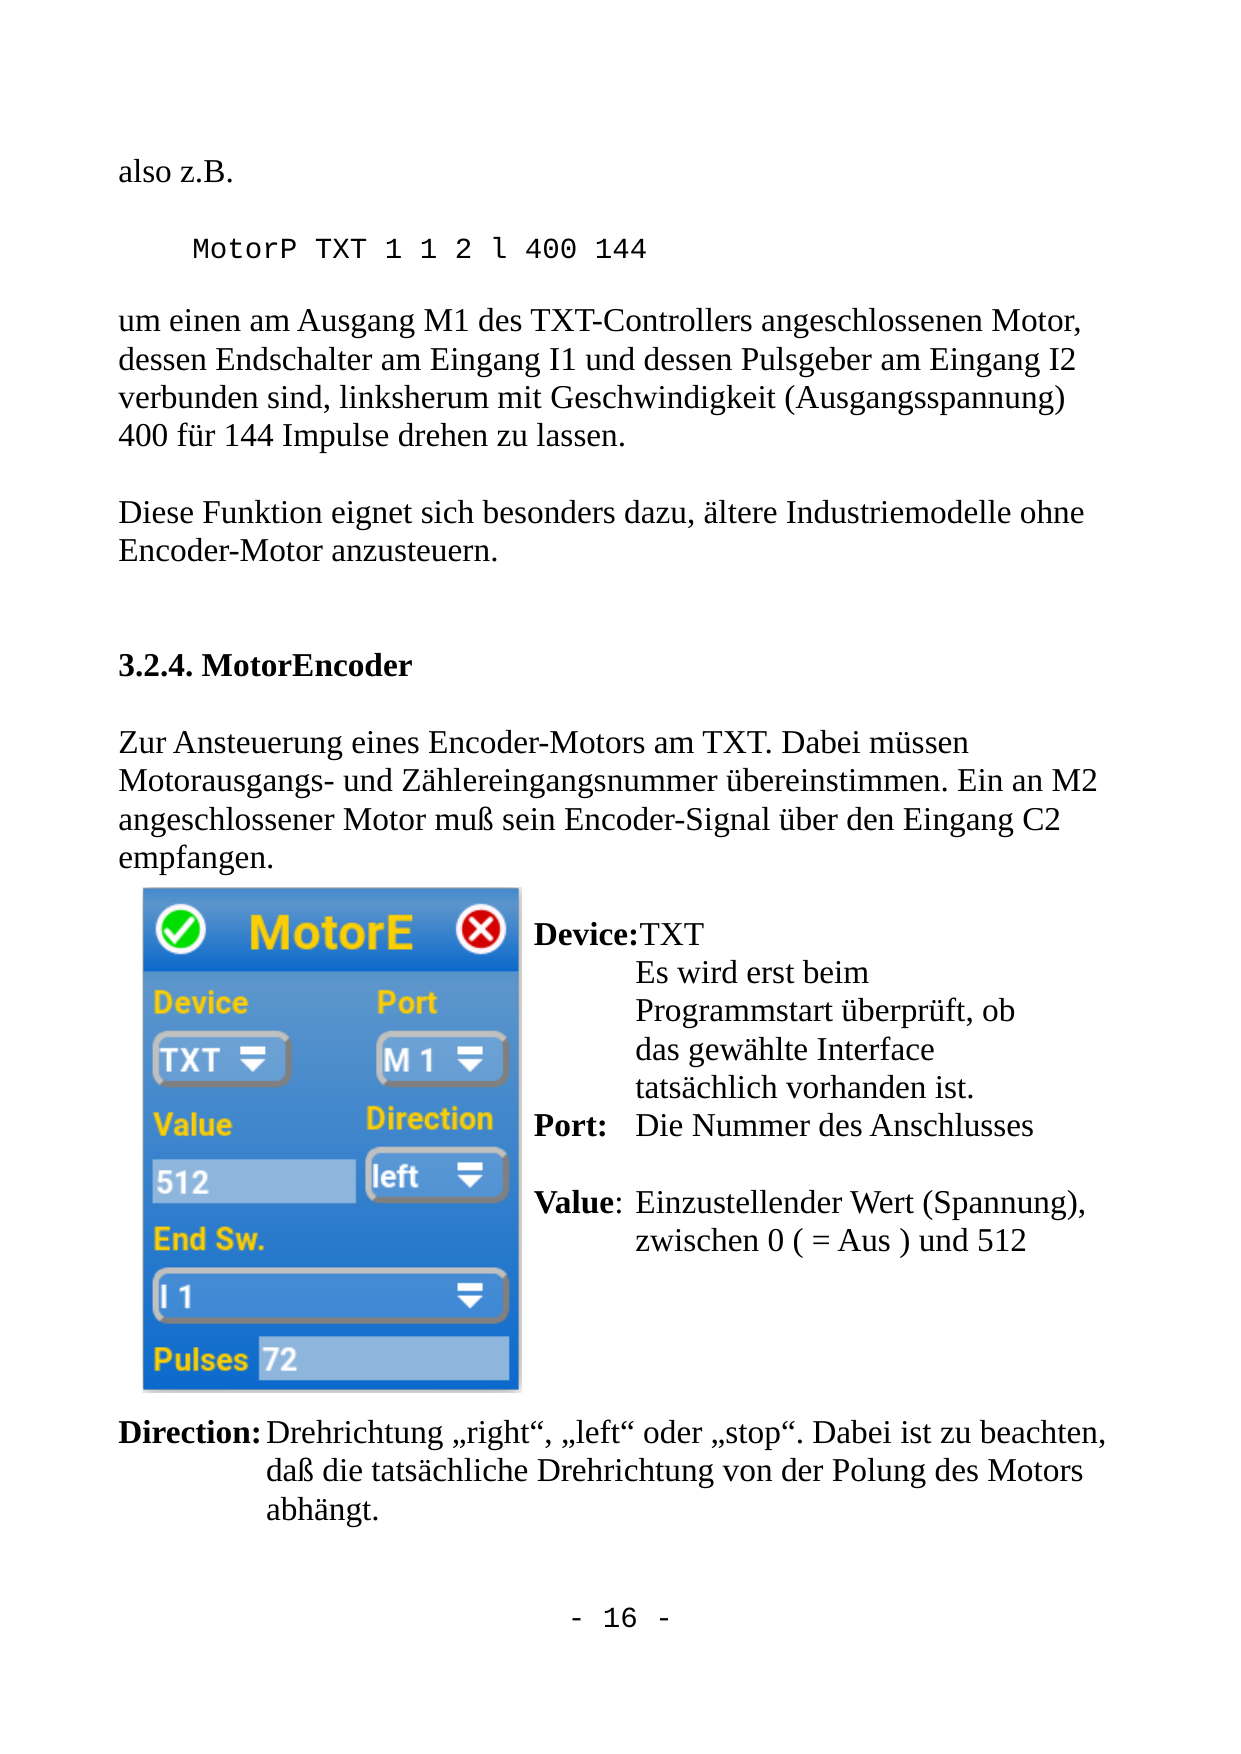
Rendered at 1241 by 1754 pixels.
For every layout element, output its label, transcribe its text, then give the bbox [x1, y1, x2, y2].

text Es wird erst beim Programmstart überprüft, ob das gewählte Interface tatsächlich vorhanden ist. [522, 952, 1122, 1106]
text Port: Die Nummer des Anschlusses [522, 1106, 1122, 1144]
text MotorP TXT 1 1 2 l 400 144 [118, 228, 1122, 268]
text Diese Funktion eignet sich besonders dazu, ältere Industriemodelle ohne Encoder-Motor anzusteuern. [118, 492, 1122, 569]
text um einen am Ausgang M1 des TXT-Controllers angeschlossenen Motor, dessen Endschalter am Eingang I1 und dessen Pulsgeber am Eingang I2 verbunden sind, linksherum mit Geschwindigkeit (Ausgangsspannung) 400 für 144 Impulse drehen zu lassen. [118, 301, 1122, 454]
text Device:TXT [522, 914, 1122, 952]
text Direction: Drehrichtung „right“, „left“ oder „stop“. Dabei ist zu beachten, [118, 1412, 1122, 1451]
text [118, 914, 142, 952]
text [118, 952, 142, 1106]
text abhängt. [118, 1489, 1122, 1527]
text daß die tatsächliche Drehrichtung von der Polung des Motors [118, 1451, 1122, 1489]
text Zur Ansteuerung eines Encoder-Motors am TXT. Dabei müssen Motorausgangs- und Zählereingangsnummer übereinstimmen. Ein an M2 angeschlossener Motor muß sein Encoder-Signal über den Eingang C2 empfangen. [118, 722, 1122, 876]
text 3.2.4. MotorEncoder [118, 646, 1122, 684]
text also z.B. [118, 151, 1122, 189]
text [118, 1182, 142, 1259]
picture [142, 887, 522, 1393]
text Value: Einzustellender Wert (Spannung), zwischen 0 ( = Aus ) und 512 [522, 1182, 1122, 1259]
text [118, 1106, 142, 1144]
